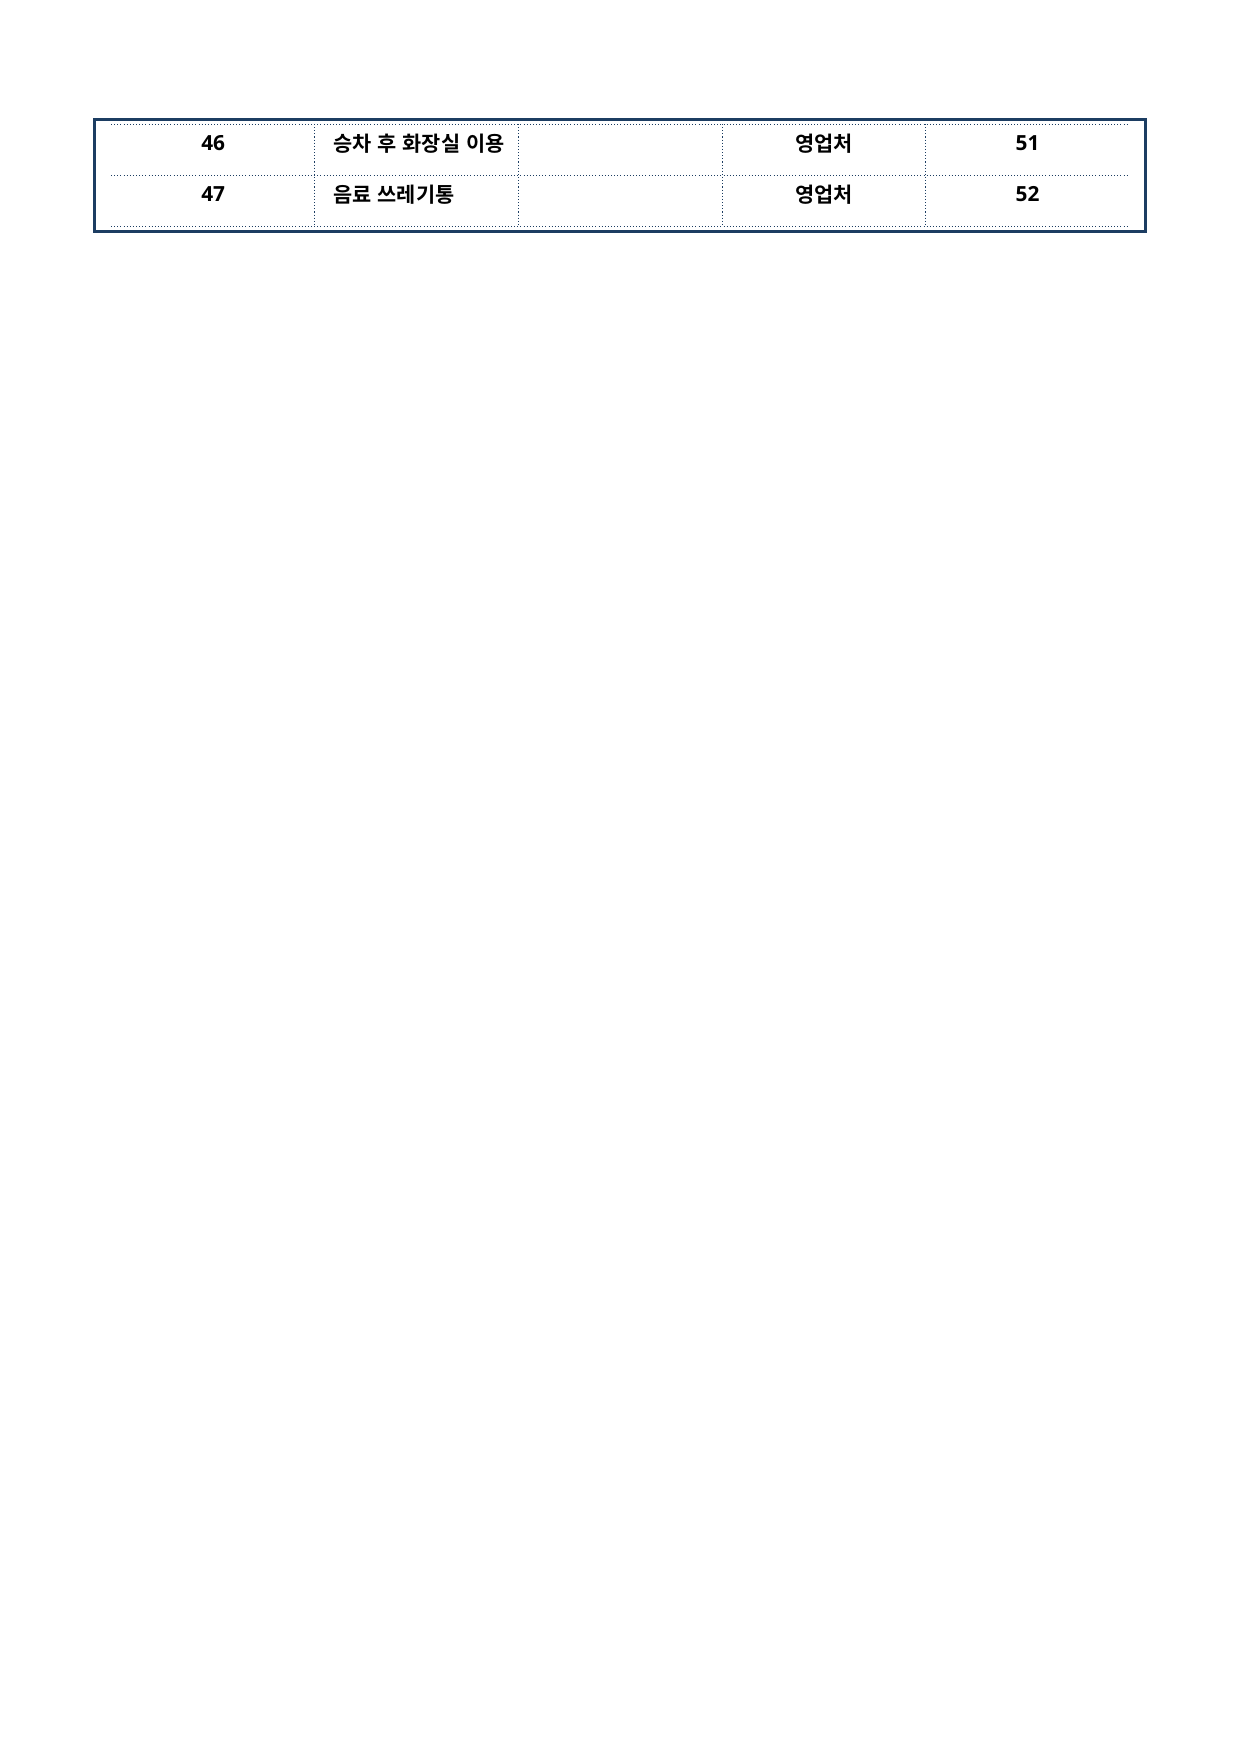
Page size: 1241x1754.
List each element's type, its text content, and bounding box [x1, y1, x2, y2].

table_cell 음료 쓰레기통 [315, 175, 518, 226]
table_cell 46 [111, 124, 314, 175]
table_cell [518, 175, 722, 226]
table_cell 승차 후 화장실 이용 [315, 124, 518, 175]
table_cell 영업처 [722, 175, 925, 226]
table_cell 51 [925, 124, 1129, 175]
table_cell [518, 124, 722, 175]
table_cell 52 [925, 175, 1129, 226]
table_header [96, 121, 1144, 230]
table_cell 47 [111, 175, 314, 226]
table_cell 영업처 [722, 124, 925, 175]
